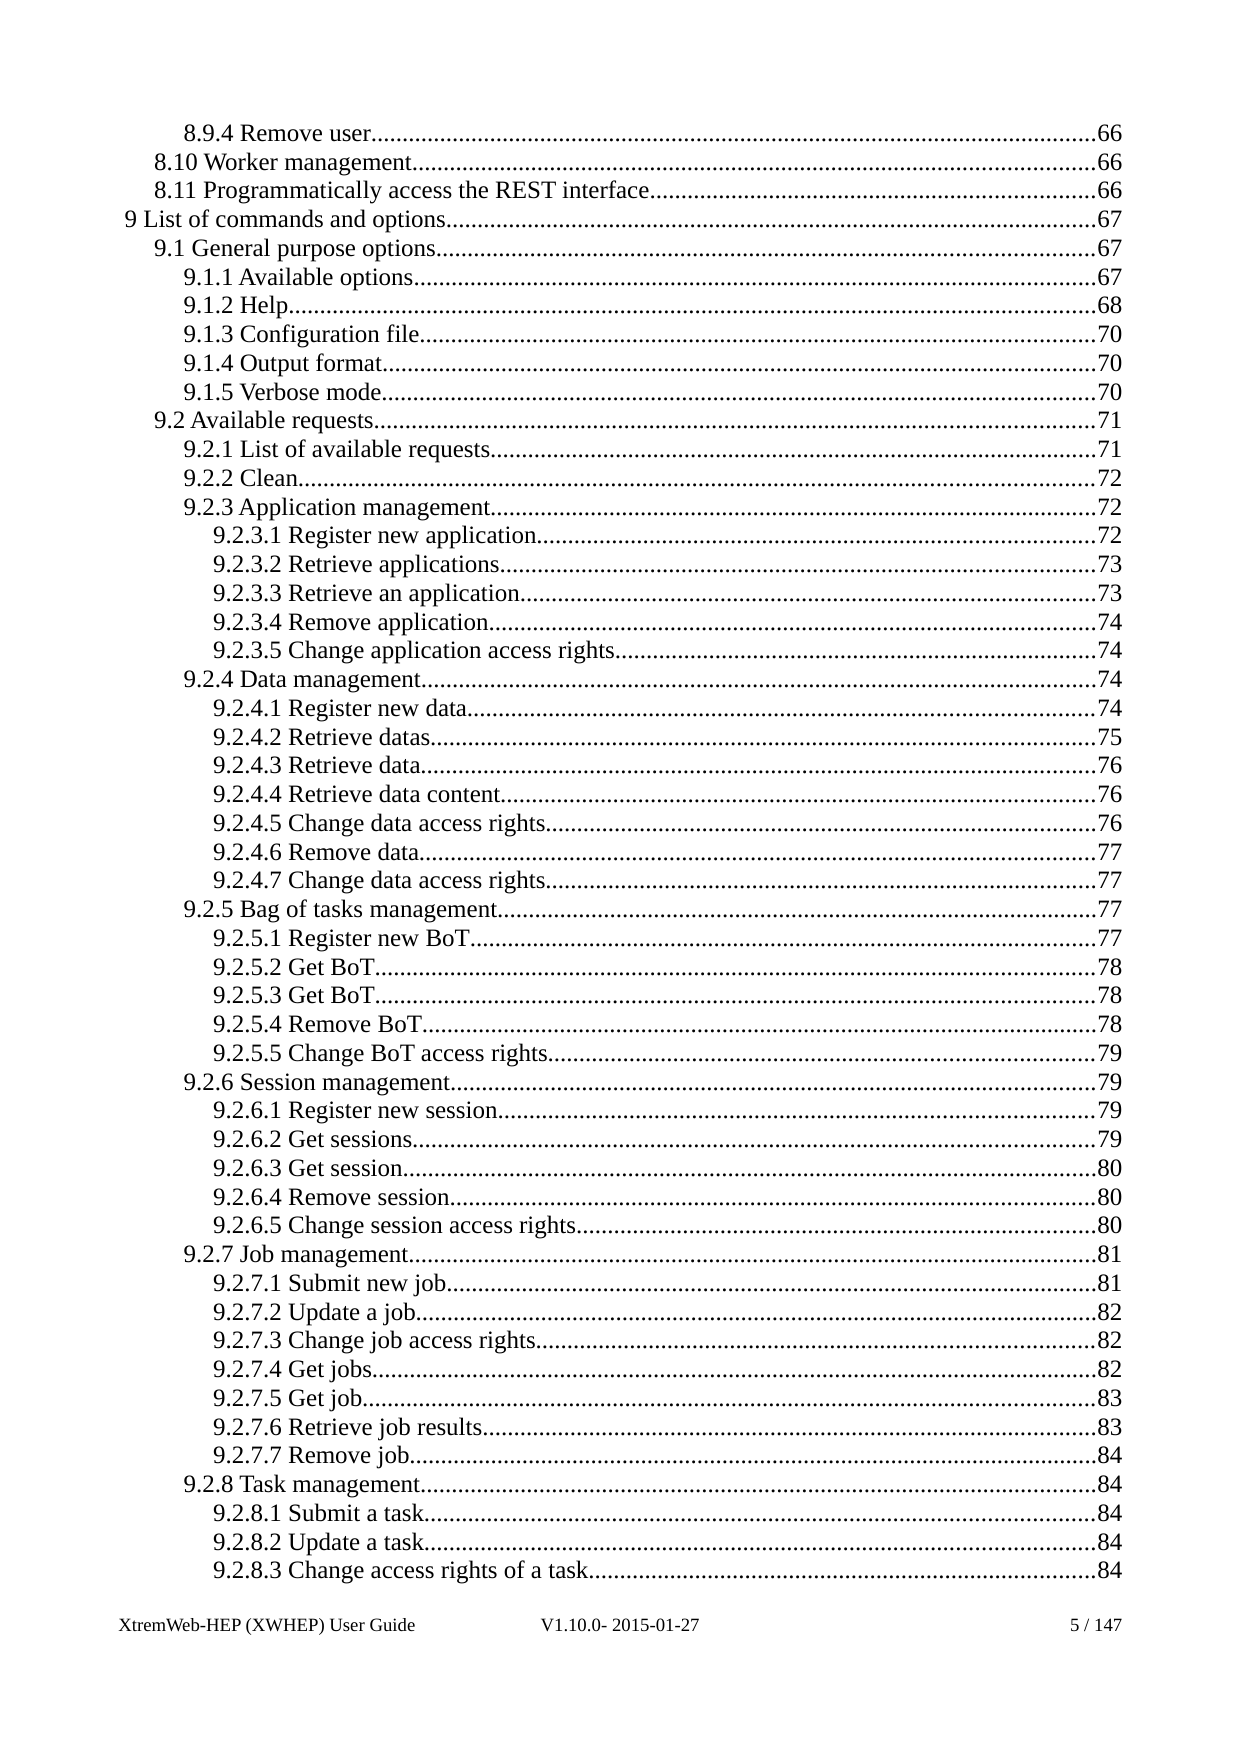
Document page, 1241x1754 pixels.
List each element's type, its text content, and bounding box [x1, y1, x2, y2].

text 9.2.8 Task management 84 [177, 1469, 1122, 1498]
text 9.2.4.1 Register new data 74 [207, 693, 1122, 722]
text 9.2.7.6 Retrieve job results 83 [207, 1412, 1122, 1441]
text 9.2.3 Application management 72 [177, 492, 1122, 521]
text 9.2.5.5 Change BoT access rights 79 [207, 1038, 1122, 1067]
text 9.2.5.2 Get BoT 78 [207, 952, 1122, 981]
text 9.2.5.4 Remove BoT 78 [207, 1009, 1122, 1038]
text 9.2.6.4 Remove session 80 [207, 1182, 1122, 1211]
text 9 List of commands and options 67 [118, 204, 1122, 233]
text 8.10 Worker management 66 [148, 147, 1122, 176]
text 9.2.6.1 Register new session 79 [207, 1096, 1122, 1124]
text 9.2.1 List of available requests 71 [177, 434, 1122, 463]
text 9.2.7.3 Change job access rights 82 [207, 1326, 1122, 1354]
text 9.2.5.3 Get BoT 78 [207, 981, 1122, 1009]
text 9.2.2 Clean 72 [177, 463, 1122, 492]
text 9.2.8.1 Submit a task 84 [207, 1498, 1122, 1527]
text 9.2.7.2 Update a job 82 [207, 1297, 1122, 1326]
text 9.2.6.3 Get session 80 [207, 1153, 1122, 1182]
text 9.2.7.7 Remove job 84 [207, 1441, 1122, 1469]
text 9.2.7.1 Submit new job 81 [207, 1268, 1122, 1297]
text 9.2.3.1 Register new application 72 [207, 521, 1122, 549]
text 9.2.6.2 Get sessions 79 [207, 1124, 1122, 1153]
text 9.2.4.3 Retrieve data 76 [207, 751, 1122, 779]
text 9.2.6.5 Change session access rights 80 [207, 1211, 1122, 1239]
text 9.1 General purpose options 67 [148, 233, 1122, 262]
text 9.2.4.2 Retrieve datas 75 [207, 722, 1122, 751]
text 9.1.3 Configuration file 70 [177, 319, 1122, 348]
text 9.2.8.3 Change access rights of a task 84 [207, 1556, 1122, 1584]
text 9.2.5.1 Register new BoT 77 [207, 923, 1122, 952]
text 8.9.4 Remove user 66 [177, 118, 1122, 147]
text 9.1.5 Verbose mode 70 [177, 377, 1122, 406]
text 9.2.4 Data management 74 [177, 664, 1122, 693]
text 9.2.3.4 Remove application 74 [207, 607, 1122, 636]
text 9.1.1 Available options 67 [177, 262, 1122, 291]
text 9.2.4.6 Remove data 77 [207, 837, 1122, 866]
text 9.2.4.4 Retrieve data content 76 [207, 779, 1122, 808]
text 9.2.7 Job management 81 [177, 1239, 1122, 1268]
text 9.2.7.4 Get jobs 82 [207, 1354, 1122, 1383]
text 9.2.3.5 Change application access rights 74 [207, 636, 1122, 664]
text 9.1.4 Output format 70 [177, 348, 1122, 377]
text 9.2.3.2 Retrieve applications 73 [207, 549, 1122, 578]
text 9.2.4.7 Change data access rights 77 [207, 866, 1122, 894]
text 9.2.6 Session management 79 [177, 1067, 1122, 1096]
text 9.2.4.5 Change data access rights 76 [207, 808, 1122, 837]
text 9.2.7.5 Get job 83 [207, 1383, 1122, 1412]
text 9.1.2 Help 68 [177, 291, 1122, 319]
text 9.2.3.3 Retrieve an application 73 [207, 578, 1122, 607]
text 9.2.8.2 Update a task 84 [207, 1527, 1122, 1556]
text 8.11 Programmatically access the REST interface 66 [148, 176, 1122, 204]
text 9.2 Available requests 71 [148, 406, 1122, 434]
text 9.2.5 Bag of tasks management 77 [177, 894, 1122, 923]
